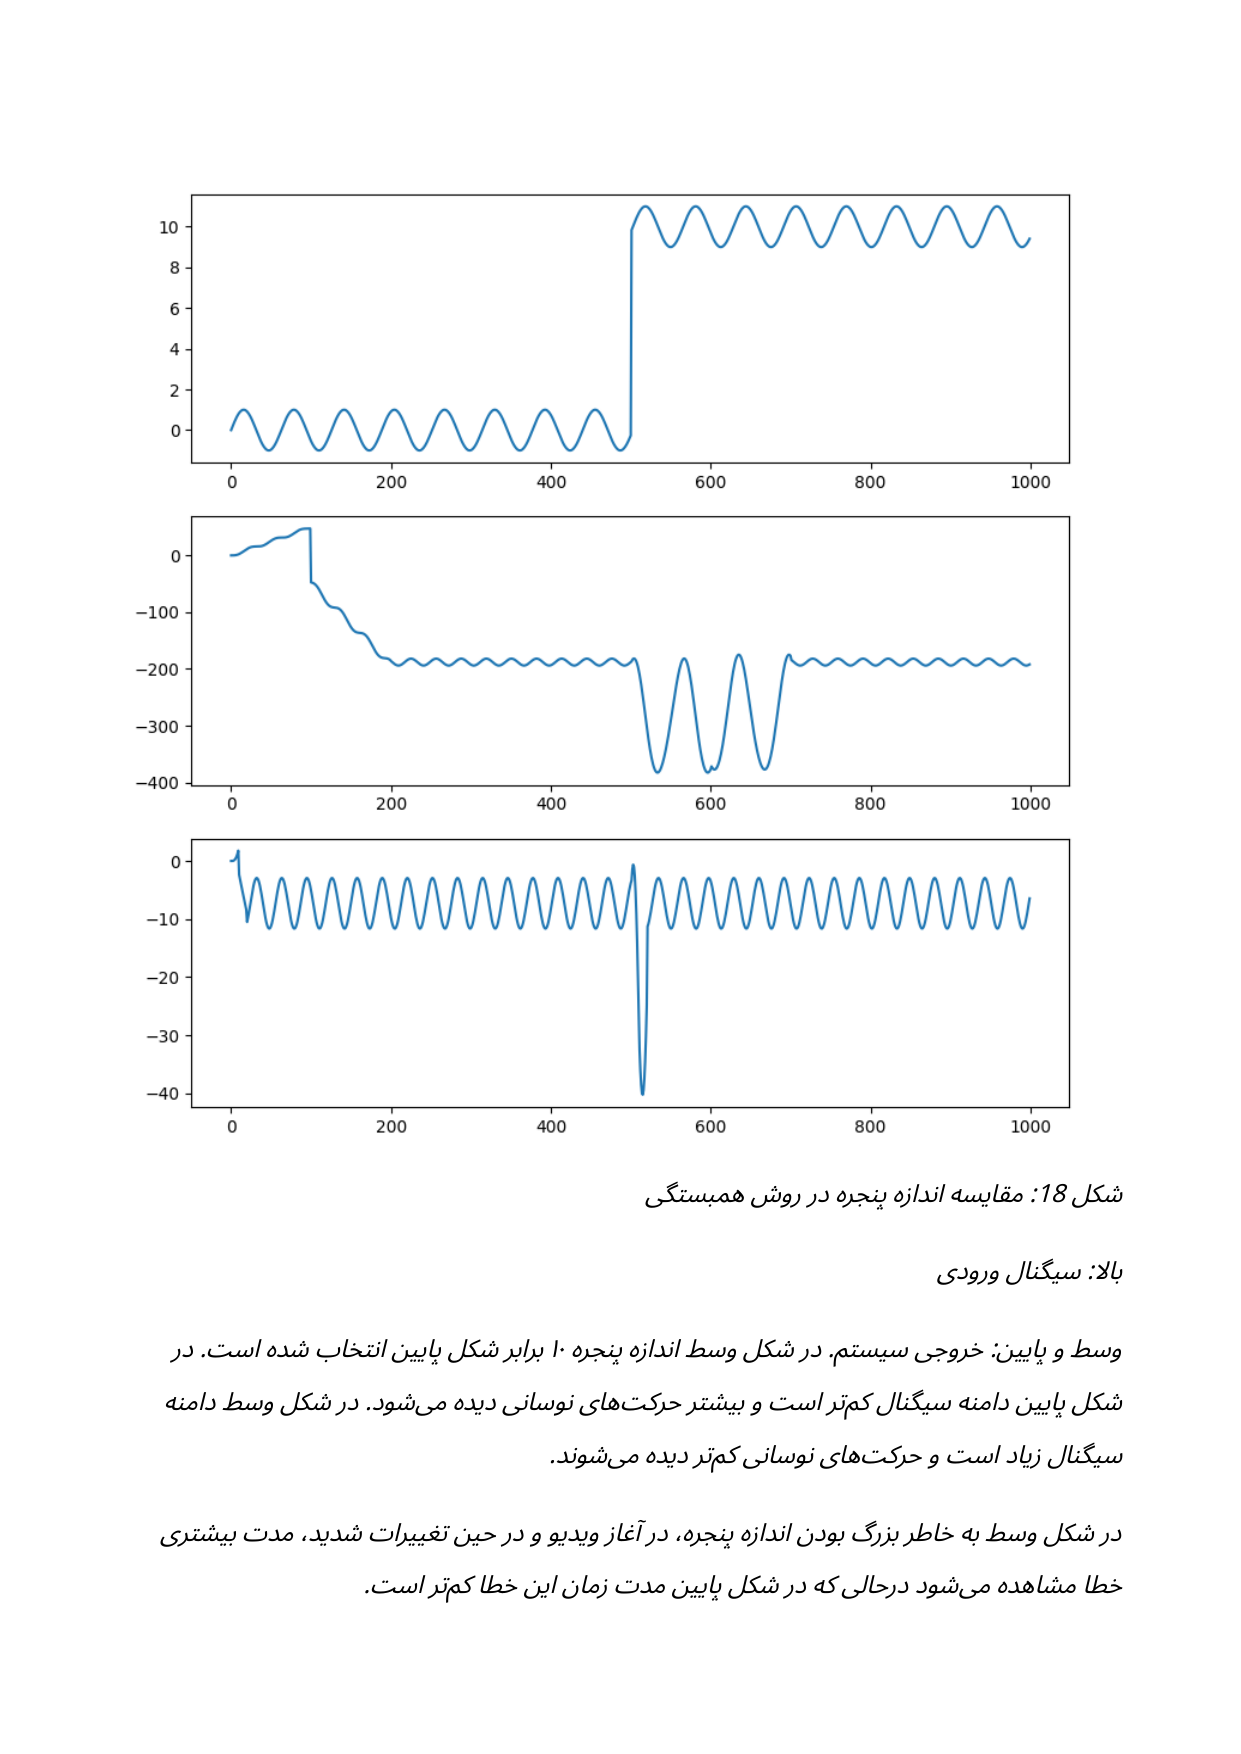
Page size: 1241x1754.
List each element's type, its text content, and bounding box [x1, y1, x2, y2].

text بالا: سیگنال ورودی [118, 1245, 1122, 1298]
text در حالتی که اندازه پنجره بزرگ‌تر است، بزرگنمایی دیرتر آغاز می‌شود چرا که بافر هنوز پر نشده است و انتگرال گرفتن از آن نتیجه درستی نخواهد داشت. هم‌چنین در صورت وجود تغییرات شدید در ویدیو، مدت زمان بیشتری طول می‌کشد تا بزرگنمایی به حالت اولیه خود بازگردد. در این مدت سیستم رفتار نامطلوبی خواهد داشت که به خاطر دامنه زیاد در تصویر باعث اشباع خواهد شد و اطلاعات اصلی تصویر را نیز از بین خواهد برد. در حالتی که اندازه پنجره بزرگ‌تر باشد، دامنه DC offset در سیگنال بیشتر است و به همین خاطر اثر حالت نوسانی سیگنال کم‌تر دیده می‌شود. در صورتی که سیگنال خروجی نرمال شود، این حرکت نوسانی کم‌تر شده و در نتیجه آن تبدیل به یک سیگنال نسبتا صاف می‌شود.در شکل وسط به خاطر بزرگ بودن اندازه پنجره، در آغاز ویدیو و در حین تغییرات شدید، مدت بیشتری خطا مشاهده می‌شود درحالی که در شکل پایین مدت زمان این خطا کم‌تر است. [118, 1482, 1122, 1507]
text وسط و پایین: خروجی سیستم. در شکل وسط اندازه پنجره ۱۰ برابر شکل پایین انتخاب شده است. در شکل پایین دامنه سیگنال کم‌تر است و بیشتر حرکت‌های نوسانی دیده می‌شود. در شکل وسط دامنه سیگنال زیاد است و حرکت‌های نوسانی کم‌تر دیده می‌شوند. [118, 1323, 1122, 1482]
picture [118, 130, 1123, 1168]
text در حالتی که اندازه پنجره بزرگ‌تر است، بزرگنمایی دیرتر آغاز می‌شود چرا که بافر هنوز پر نشده است و انتگرال گرفتن از آن نتیجه درستی نخواهد داشت. هم‌چنین در صورت وجود تغییرات شدید در ویدیو، مدت زمان بیشتری طول می‌کشد تا بزرگنمایی به حالت اولیه خود بازگردد. در این مدت سیستم رفتار نامطلوبی خواهد داشت که به خاطر دامنه زیاد در تصویر باعث اشباع خواهد شد و اطلاعات اصلی تصویر را نیز از بین خواهد برد. در حالتی که اندازه پنجره بزرگ‌تر باشد، دامنه DC offset در سیگنال بیشتر است و به همین خاطر اثر حالت نوسانی سیگنال کم‌تر دیده می‌شود. در صورتی که سیگنال خروجی نرمال شود، این حرکت نوسانی کم‌تر شده و در نتیجه آن تبدیل به یک سیگنال نسبتا صاف می‌شود.در شکل وسط به خاطر بزرگ بودن اندازه پنجره، در آغاز ویدیو و در حین تغییرات شدید، مدت بیشتری خطا مشاهده می‌شود درحالی که در شکل پایین مدت زمان این خطا کم‌تر است. [118, 1220, 1122, 1245]
text در شکل وسط به خاطر بزرگ بودن اندازه پنجره، در آغاز ویدیو و در حین تغییرات شدید، مدت بیشتری خطا مشاهده می‌شود درحالی که در شکل پایین مدت زمان این خطا کم‌تر است. [118, 1507, 1122, 1612]
text شکل 18: مقایسه اندازه پنجره در روش همبستگی [118, 1168, 1122, 1220]
text در حالتی که اندازه پنجره بزرگ‌تر است، بزرگنمایی دیرتر آغاز می‌شود چرا که بافر هنوز پر نشده است و انتگرال گرفتن از آن نتیجه درستی نخواهد داشت. هم‌چنین در صورت وجود تغییرات شدید در ویدیو، مدت زمان بیشتری طول می‌کشد تا بزرگنمایی به حالت اولیه خود بازگردد. در این مدت سیستم رفتار نامطلوبی خواهد داشت که به خاطر دامنه زیاد در تصویر باعث اشباع خواهد شد و اطلاعات اصلی تصویر را نیز از بین خواهد برد. در حالتی که اندازه پنجره بزرگ‌تر باشد، دامنه DC offset در سیگنال بیشتر است و به همین خاطر اثر حالت نوسانی سیگنال کم‌تر دیده می‌شود. در صورتی که سیگنال خروجی نرمال شود، این حرکت نوسانی کم‌تر شده و در نتیجه آن تبدیل به یک سیگنال نسبتا صاف می‌شود.در شکل وسط به خاطر بزرگ بودن اندازه پنجره، در آغاز ویدیو و در حین تغییرات شدید، مدت بیشتری خطا مشاهده می‌شود درحالی که در شکل پایین مدت زمان این خطا کم‌تر است. [118, 1298, 1122, 1323]
